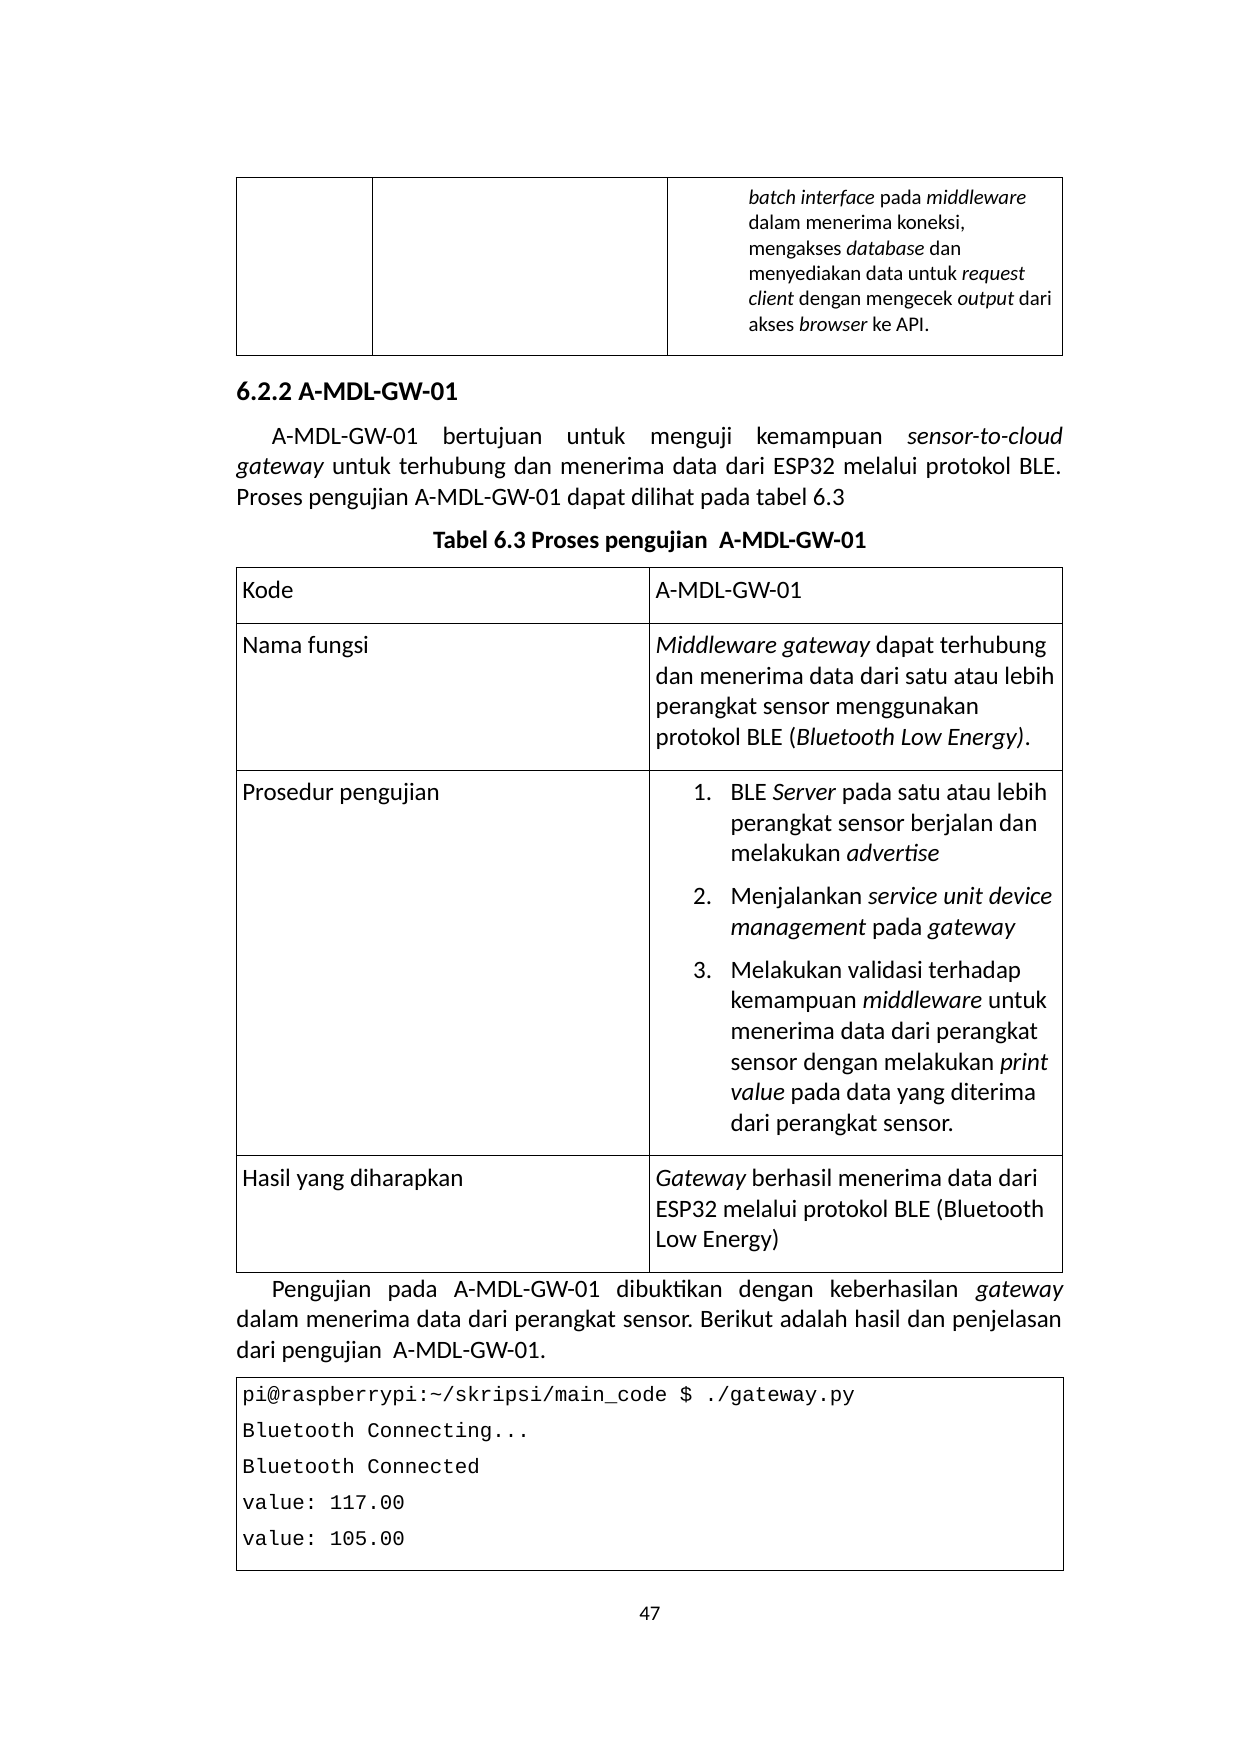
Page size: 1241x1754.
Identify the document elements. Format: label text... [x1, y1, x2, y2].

text A-MDL-GW-01 bertujuan untuk menguji kemampuan sensor-to-cloud gateway untuk terhubung dan menerima data dari ESP32 melalui protokol BLE. Proses pengujian A-MDL-GW-01 dapat dilihat pada tabel 6.3 [236, 420, 1063, 512]
table_cell batch interface pada middleware dalam menerima koneksi, mengakses database dan menyediakan data untuk request client dengan mengecek output dari akses browser ke API. [668, 178, 1062, 355]
text Pengujian pada A-MDL-GW-01 dibuktikan dengan keberhasilan gateway dalam menerima data dari perangkat sensor. Berikut adalah hasil dan penjelasan dari pengujian A-MDL-GW-01. [236, 1273, 1063, 1364]
table_cell Middleware gateway dapat terhubung dan menerima data dari satu atau lebih perangkat sensor menggunakan protokol BLE (Bluetooth Low Energy). [650, 624, 1062, 770]
table_cell Hasil yang diharapkan [237, 1156, 649, 1272]
text Tabel ‎6.3 Proses pengujian A-MDL-GW-01 [236, 524, 1063, 554]
table_cell Prosedur pengujian [237, 771, 649, 1155]
table_cell BLE Server pada satu atau lebih perangkat sensor berjalan dan melakukan advertise Menjalankan service unit device management pada gateway Melakukan validasi terhadap kemampuan middleware untuk menerima data dari perangkat sensor dengan melakukan print value pada data yang diterima dari perangkat sensor. [650, 771, 1062, 1155]
table_cell [373, 178, 667, 355]
table_header pi@raspberrypi:~/skripsi/main_code $ ./gateway.py Bluetooth Connecting... Bluetooth Connected value: 117.00 value: 105.00 [237, 1378, 1063, 1570]
table_cell Gateway berhasil menerima data dari ESP32 melalui protokol BLE (Bluetooth Low Energy) [650, 1156, 1062, 1272]
subtitle A-MDL-GW-01 [236, 374, 1063, 407]
table_cell [237, 178, 372, 355]
table_cell Nama fungsi [237, 624, 649, 770]
table_header A-MDL-GW-01 [650, 568, 1062, 623]
table_header Kode [237, 568, 649, 623]
